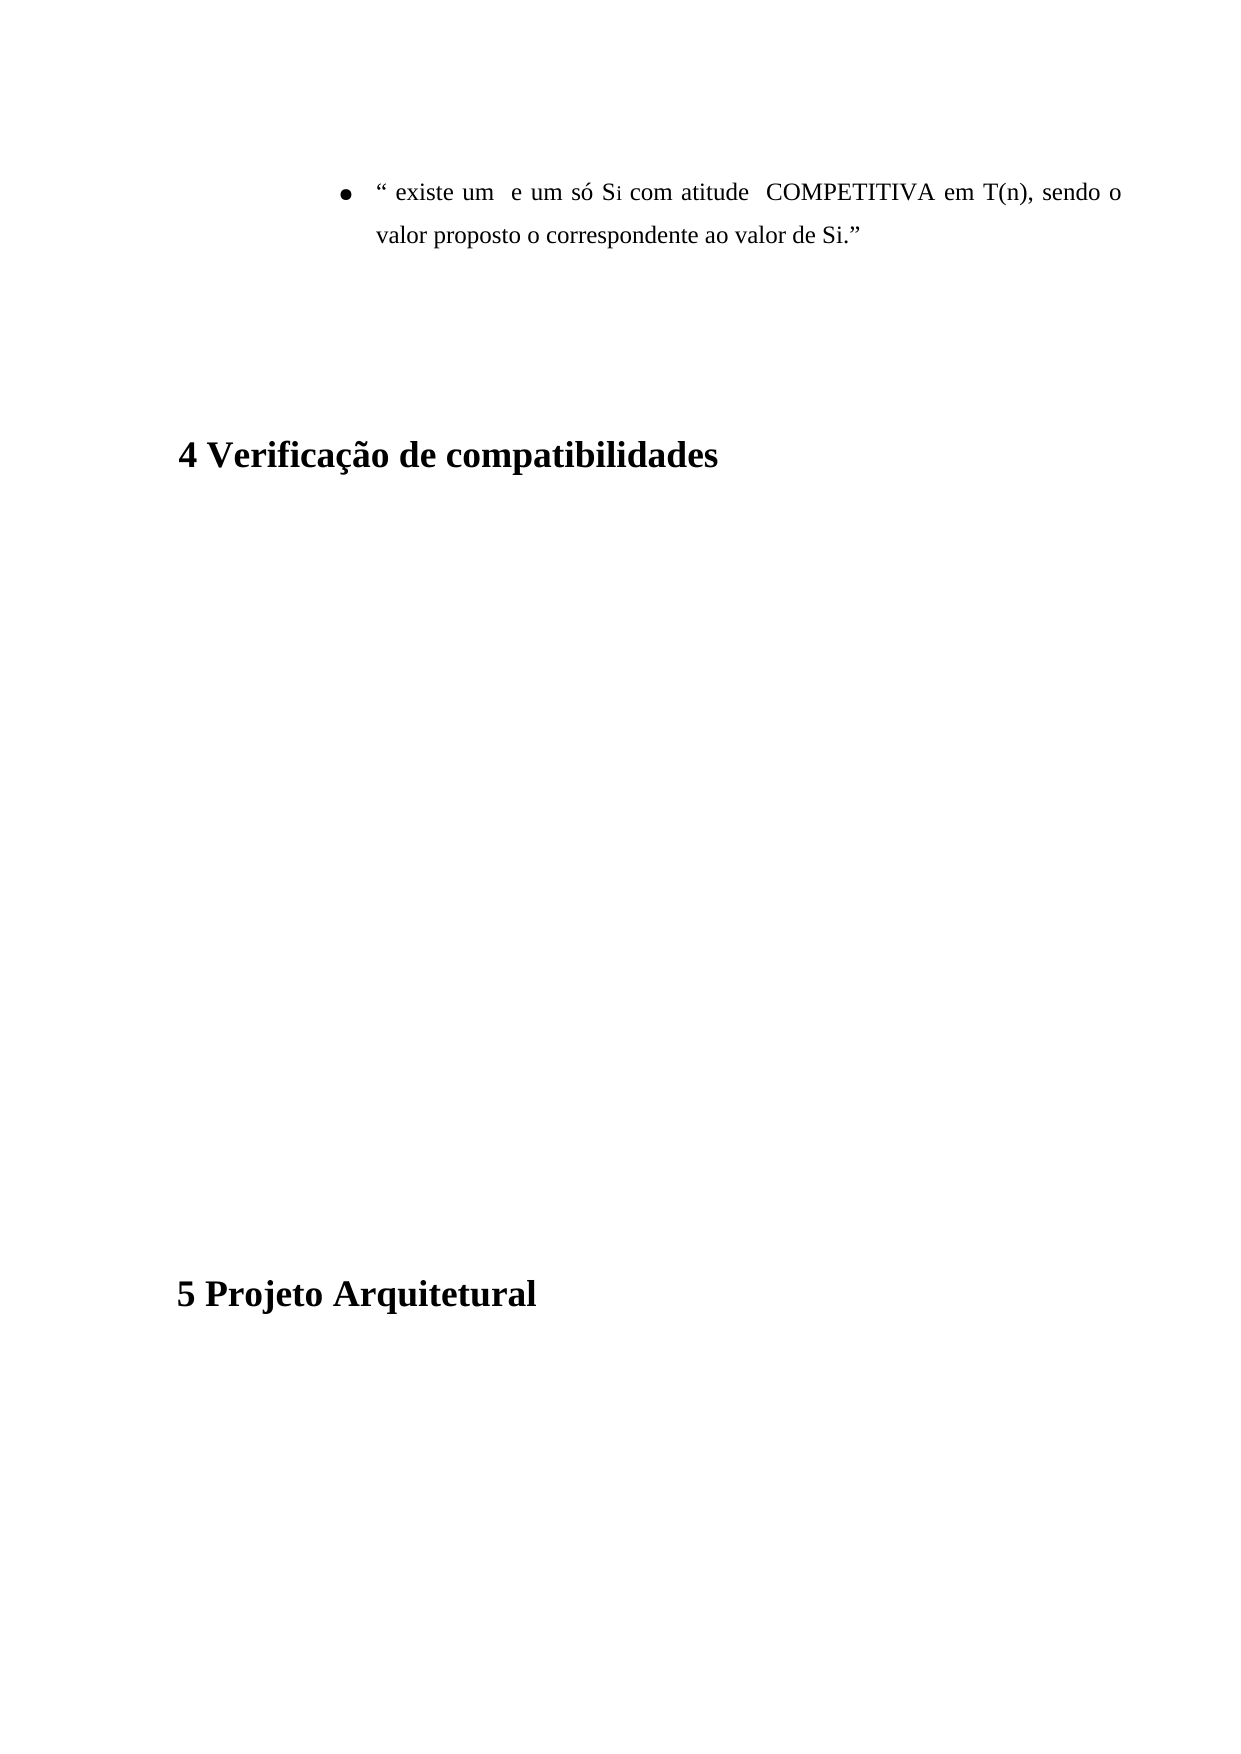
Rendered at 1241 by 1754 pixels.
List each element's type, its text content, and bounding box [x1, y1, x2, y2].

text 4 Verificação de compatibilidades [178, 432, 1122, 475]
list “ existe um e um só Si com atitude COMPETITIVA em T(n), sendo o valor proposto o correspondente ao valor de Si.” [338, 177, 1122, 249]
text 5 Projeto Arquitetural [177, 1272, 1122, 1315]
